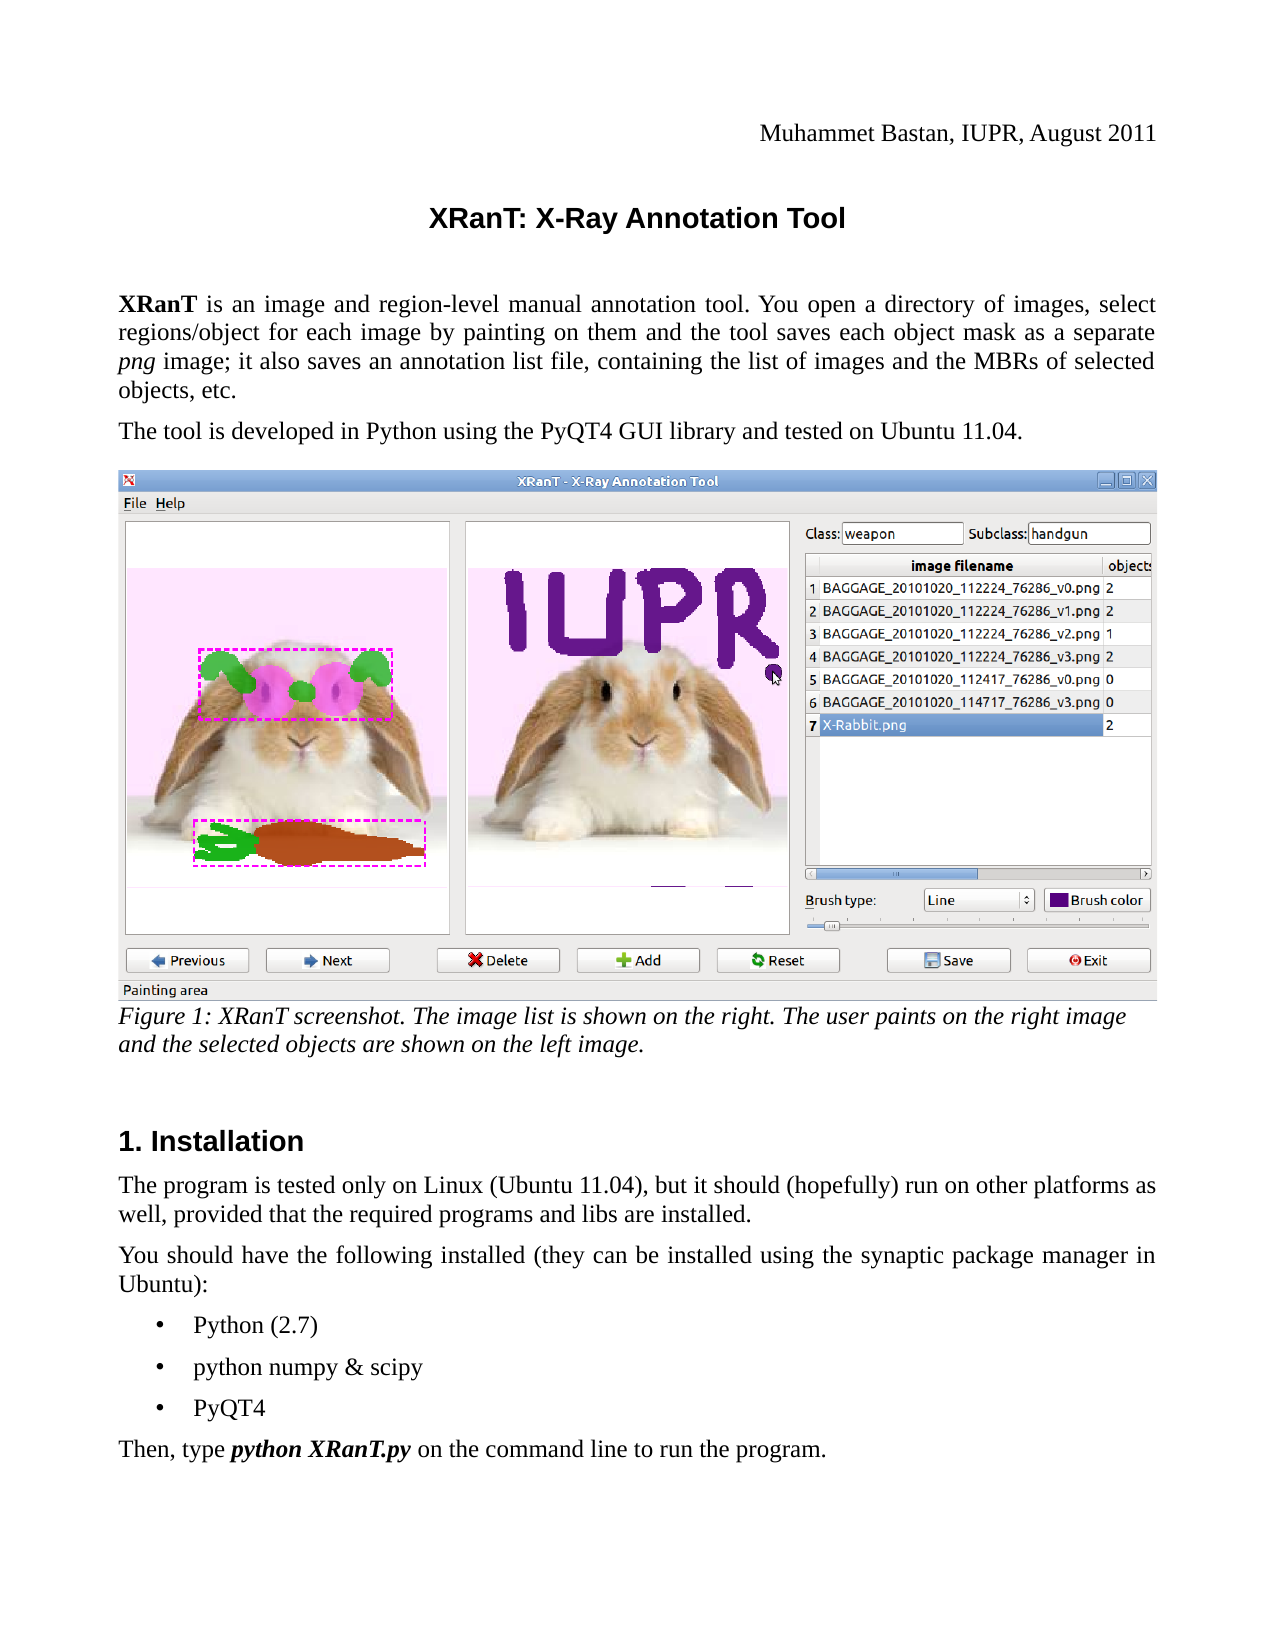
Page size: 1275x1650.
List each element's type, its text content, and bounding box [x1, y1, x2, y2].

list Python (2.7) [156, 1311, 1157, 1339]
subtitle XRanT: X-Ray Annotation Tool [118, 201, 1157, 235]
text The program is tested only on Linux (Ubuntu 11.04), but it should (hopefully) run on other platforms as well, provided that the required programs and libs are installed. [118, 1171, 1157, 1228]
text The tool is developed in Python using the PyQT4 GUI library and tested on Ubuntu 11.04. [118, 416, 1157, 445]
text XRanT is an image and region-level manual annotation tool. You open a directory of images, select regions/object for each image by painting on them and the tool saves each object mask as a separate png image; it also saves an annotation list file, containing the list of images and the MBRs of selected objects, etc. [118, 289, 1157, 404]
list PyQT4 [156, 1393, 1157, 1422]
list python numpy & scipy [156, 1352, 1157, 1381]
subtitle 1. Installation [118, 1124, 1157, 1158]
text Then, type python XRanT.py on the command line to run the program. [118, 1434, 1157, 1463]
picture [118, 470, 1158, 1001]
text Figure 1: XRanT screenshot. The image list is shown on the right. The user paints on the right image and the selected objects are shown on the left image. [118, 1001, 1157, 1058]
text You should have the following installed (they can be installed using the synaptic package manager in Ubuntu): [118, 1241, 1157, 1298]
